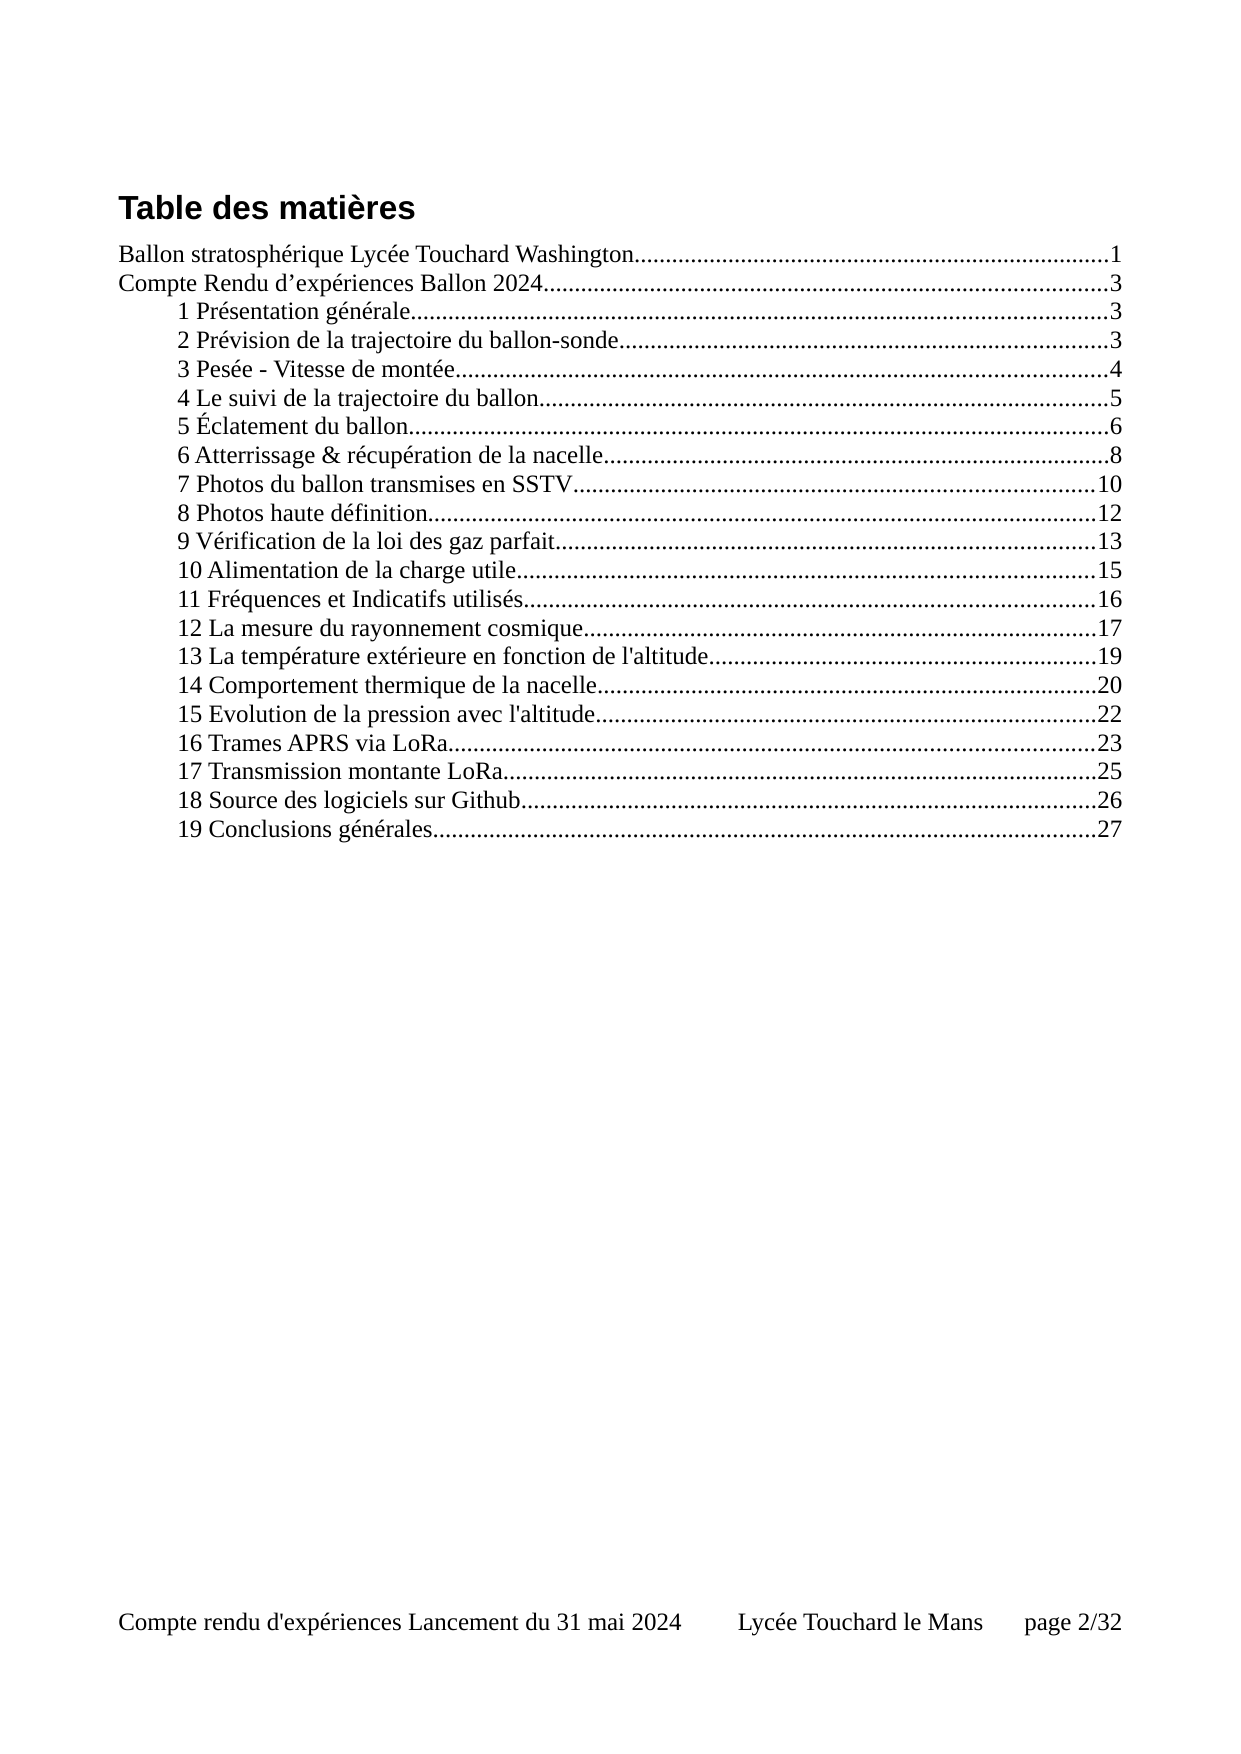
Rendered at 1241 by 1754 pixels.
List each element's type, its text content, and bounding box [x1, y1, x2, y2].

text 5 Éclatement du ballon 6 [177, 411, 1122, 440]
text 16 Trames APRS via LoRa 23 [177, 728, 1122, 756]
text 8 Photos haute définition 12 [177, 498, 1122, 526]
text 11 Fréquences et Indicatifs utilisés 16 [177, 584, 1122, 613]
text Ballon stratosphérique Lycée Touchard Washington 1 [118, 239, 1122, 268]
text 12 La mesure du rayonnement cosmique 17 [177, 613, 1122, 641]
text 19 Conclusions générales 27 [177, 814, 1122, 843]
text 15 Evolution de la pression avec l'altitude 22 [177, 699, 1122, 728]
text 17 Transmission montante LoRa 25 [177, 756, 1122, 785]
text 10 Alimentation de la charge utile 15 [177, 555, 1122, 584]
text 14 Comportement thermique de la nacelle 20 [177, 670, 1122, 699]
subtitle Table des matières [118, 188, 1122, 226]
text 7 Photos du ballon transmises en SSTV 10 [177, 469, 1122, 498]
text 1 Présentation générale 3 [177, 296, 1122, 325]
text Compte Rendu d’expériences Ballon 2024 3 [118, 268, 1122, 296]
text 4 Le suivi de la trajectoire du ballon 5 [177, 383, 1122, 411]
text 9 Vérification de la loi des gaz parfait 13 [177, 526, 1122, 555]
text 13 La température extérieure en fonction de l'altitude 19 [177, 641, 1122, 670]
text 6 Atterrissage & récupération de la nacelle 8 [177, 440, 1122, 469]
text 18 Source des logiciels sur Github 26 [177, 785, 1122, 814]
text 2 Prévision de la trajectoire du ballon-sonde 3 [177, 325, 1122, 354]
text 3 Pesée - Vitesse de montée 4 [177, 354, 1122, 383]
